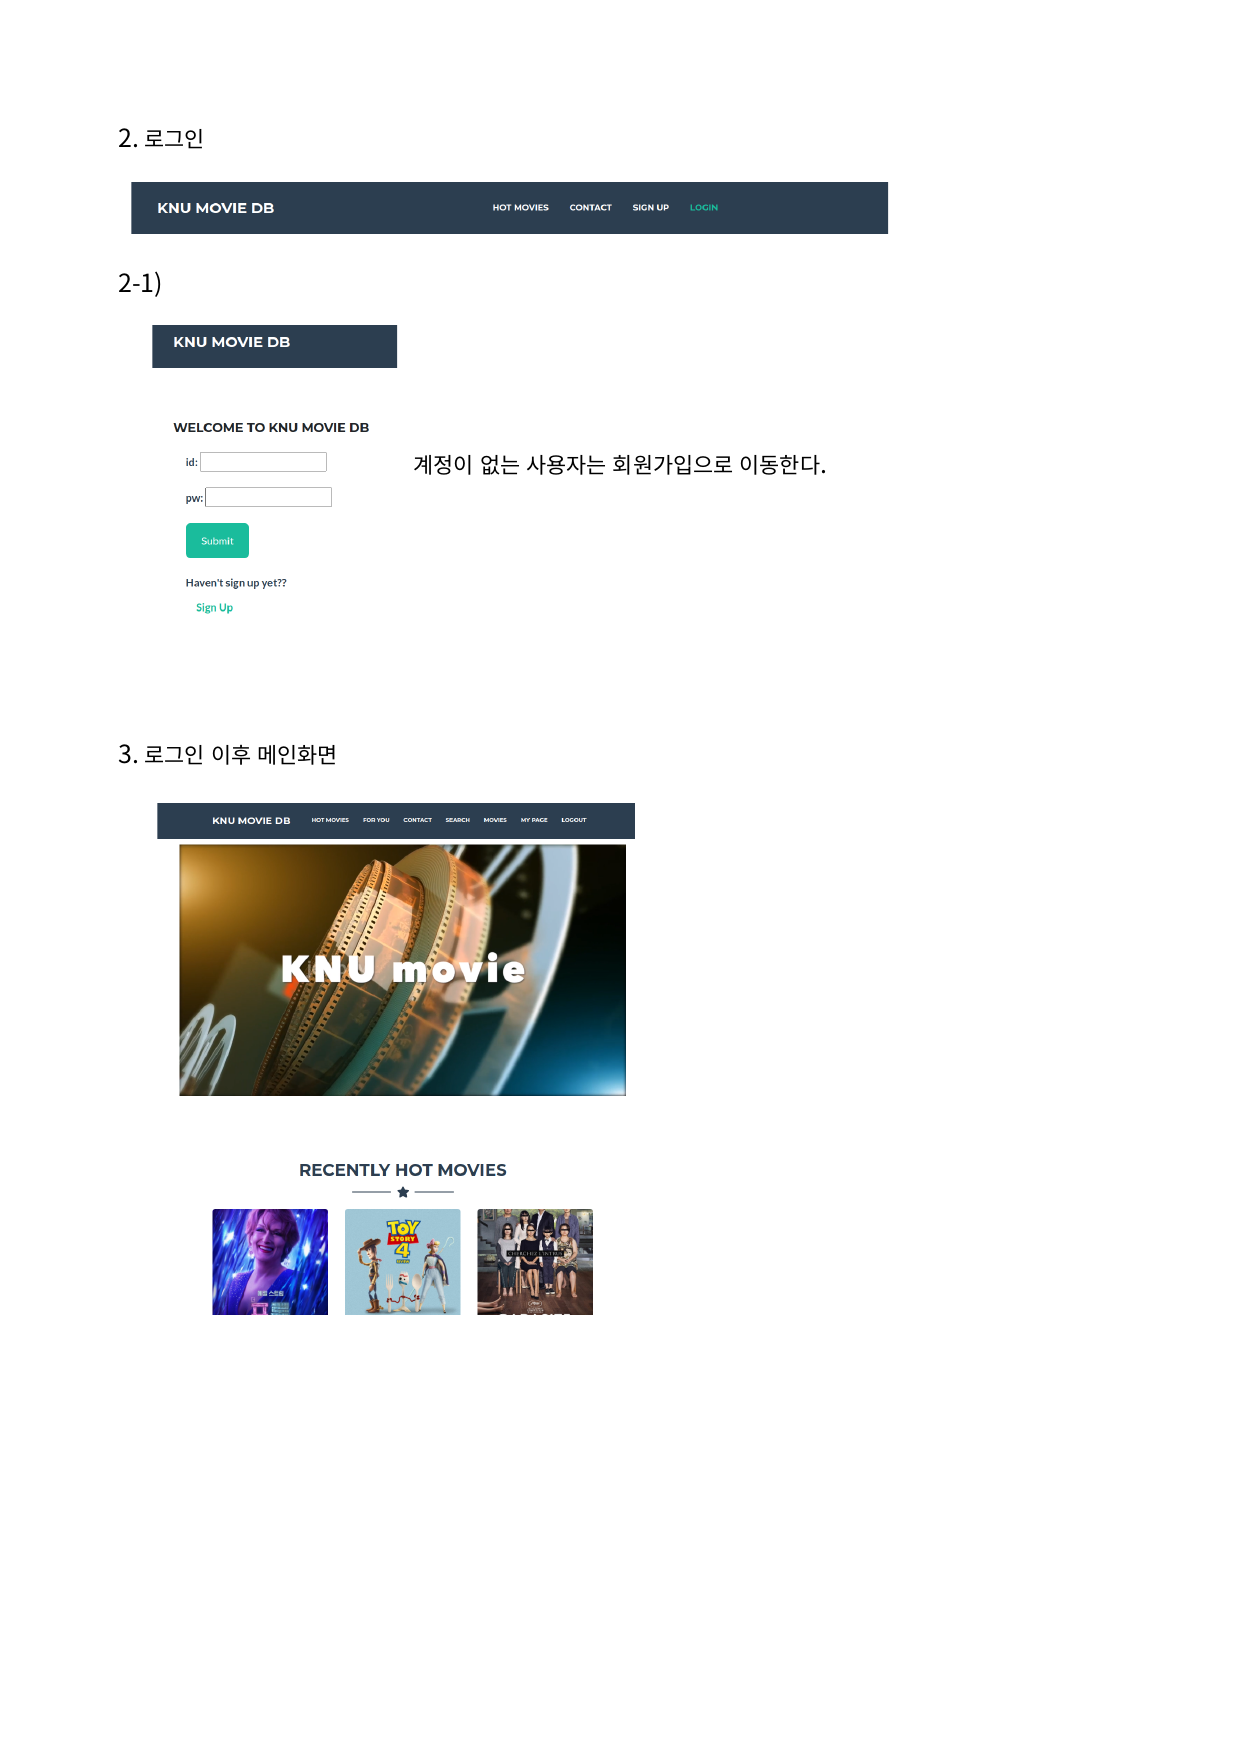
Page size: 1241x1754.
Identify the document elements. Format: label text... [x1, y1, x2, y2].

picture [157, 803, 624, 1294]
text 계정이 없는 사용자는 회원가입으로 이동한다. [248, 444, 1122, 481]
text 3. 로그인 이후 메인화면 [118, 734, 1122, 771]
text 2-1) [118, 263, 1122, 299]
text 2. 로그인 [118, 118, 1122, 154]
picture [152, 325, 248, 632]
picture [131, 182, 889, 194]
text [118, 444, 152, 481]
